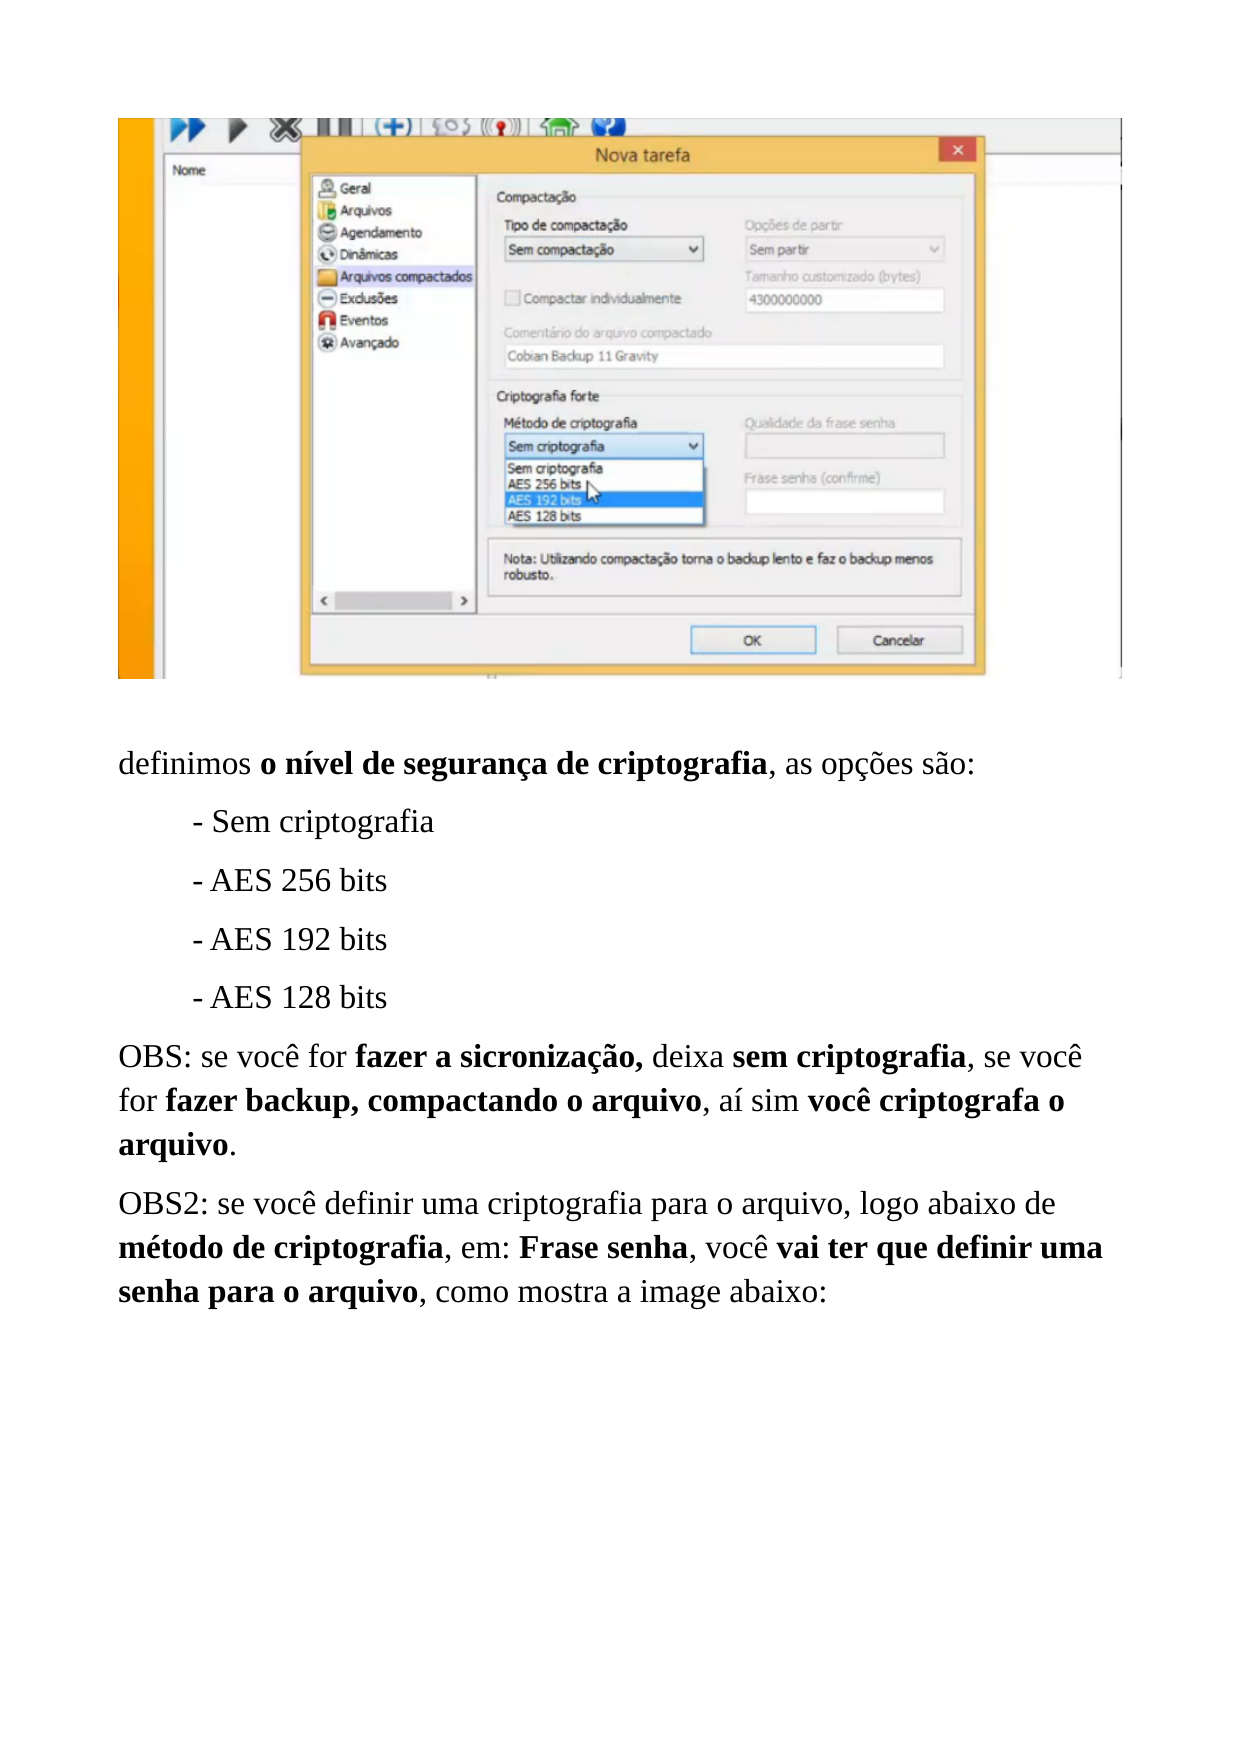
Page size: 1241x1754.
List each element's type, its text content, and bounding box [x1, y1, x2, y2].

text - AES 128 bits [118, 978, 1122, 1016]
text - AES 256 bits [118, 860, 1122, 899]
text OBS2: se você definir uma criptografia para o arquivo, logo abaixo de método de criptografia, em: Frase senha, você vai ter que definir uma senha para o arquivo, como mostra a image abaixo: [118, 1183, 1122, 1309]
text definimos o nível de segurança de criptografia, as opções são: [118, 743, 1122, 781]
picture [118, 118, 1123, 679]
text - AES 192 bits [118, 919, 1122, 957]
text - Sem criptografia [118, 802, 1122, 840]
text OBS: se você for fazer a sicronização, deixa sem criptografia, se você for fazer backup, compactando o arquivo, aí sim você criptografa o arquivo. [118, 1036, 1122, 1163]
